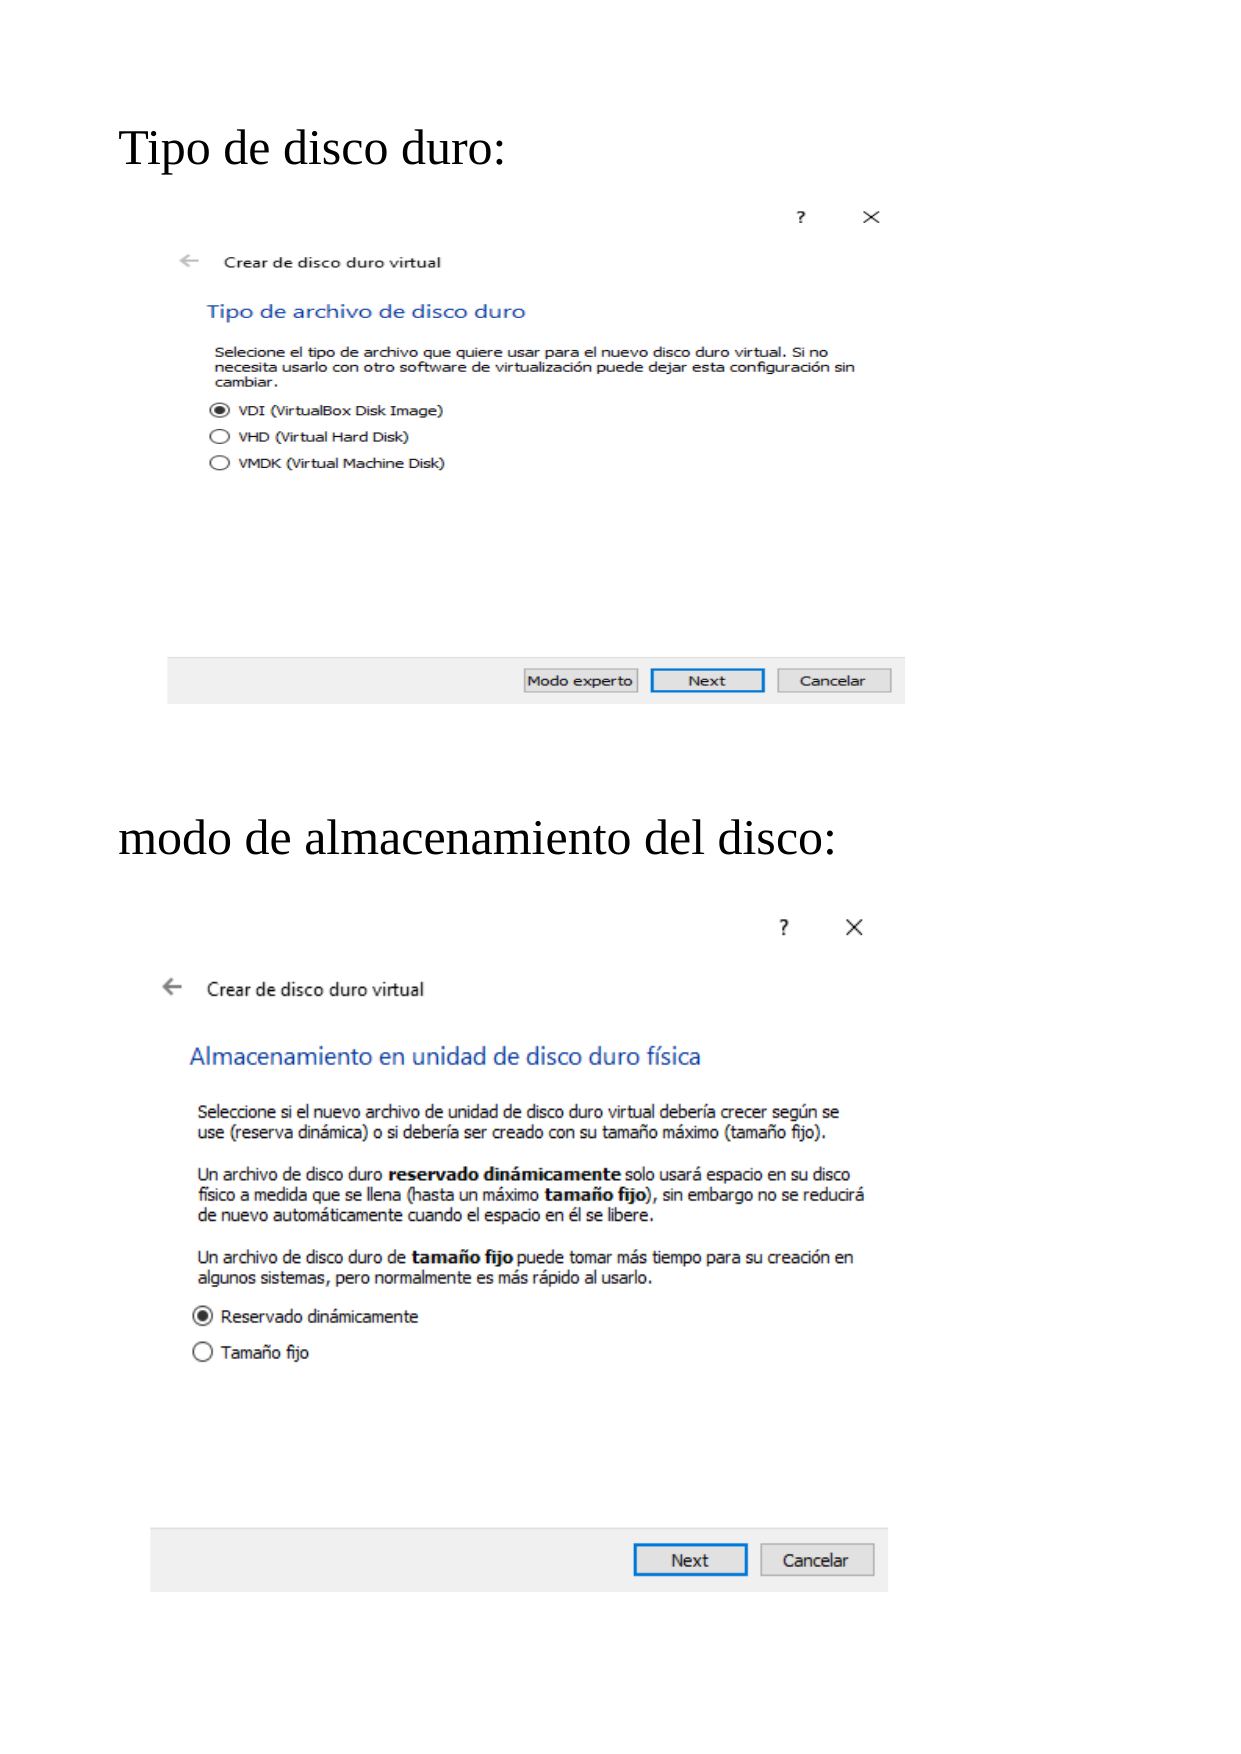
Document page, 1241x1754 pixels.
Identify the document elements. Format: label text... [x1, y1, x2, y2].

picture [166, 200, 906, 704]
text modo de almacenamiento del disco: [118, 808, 1122, 866]
picture [149, 904, 889, 1592]
text Tipo de disco duro: [118, 118, 1122, 176]
